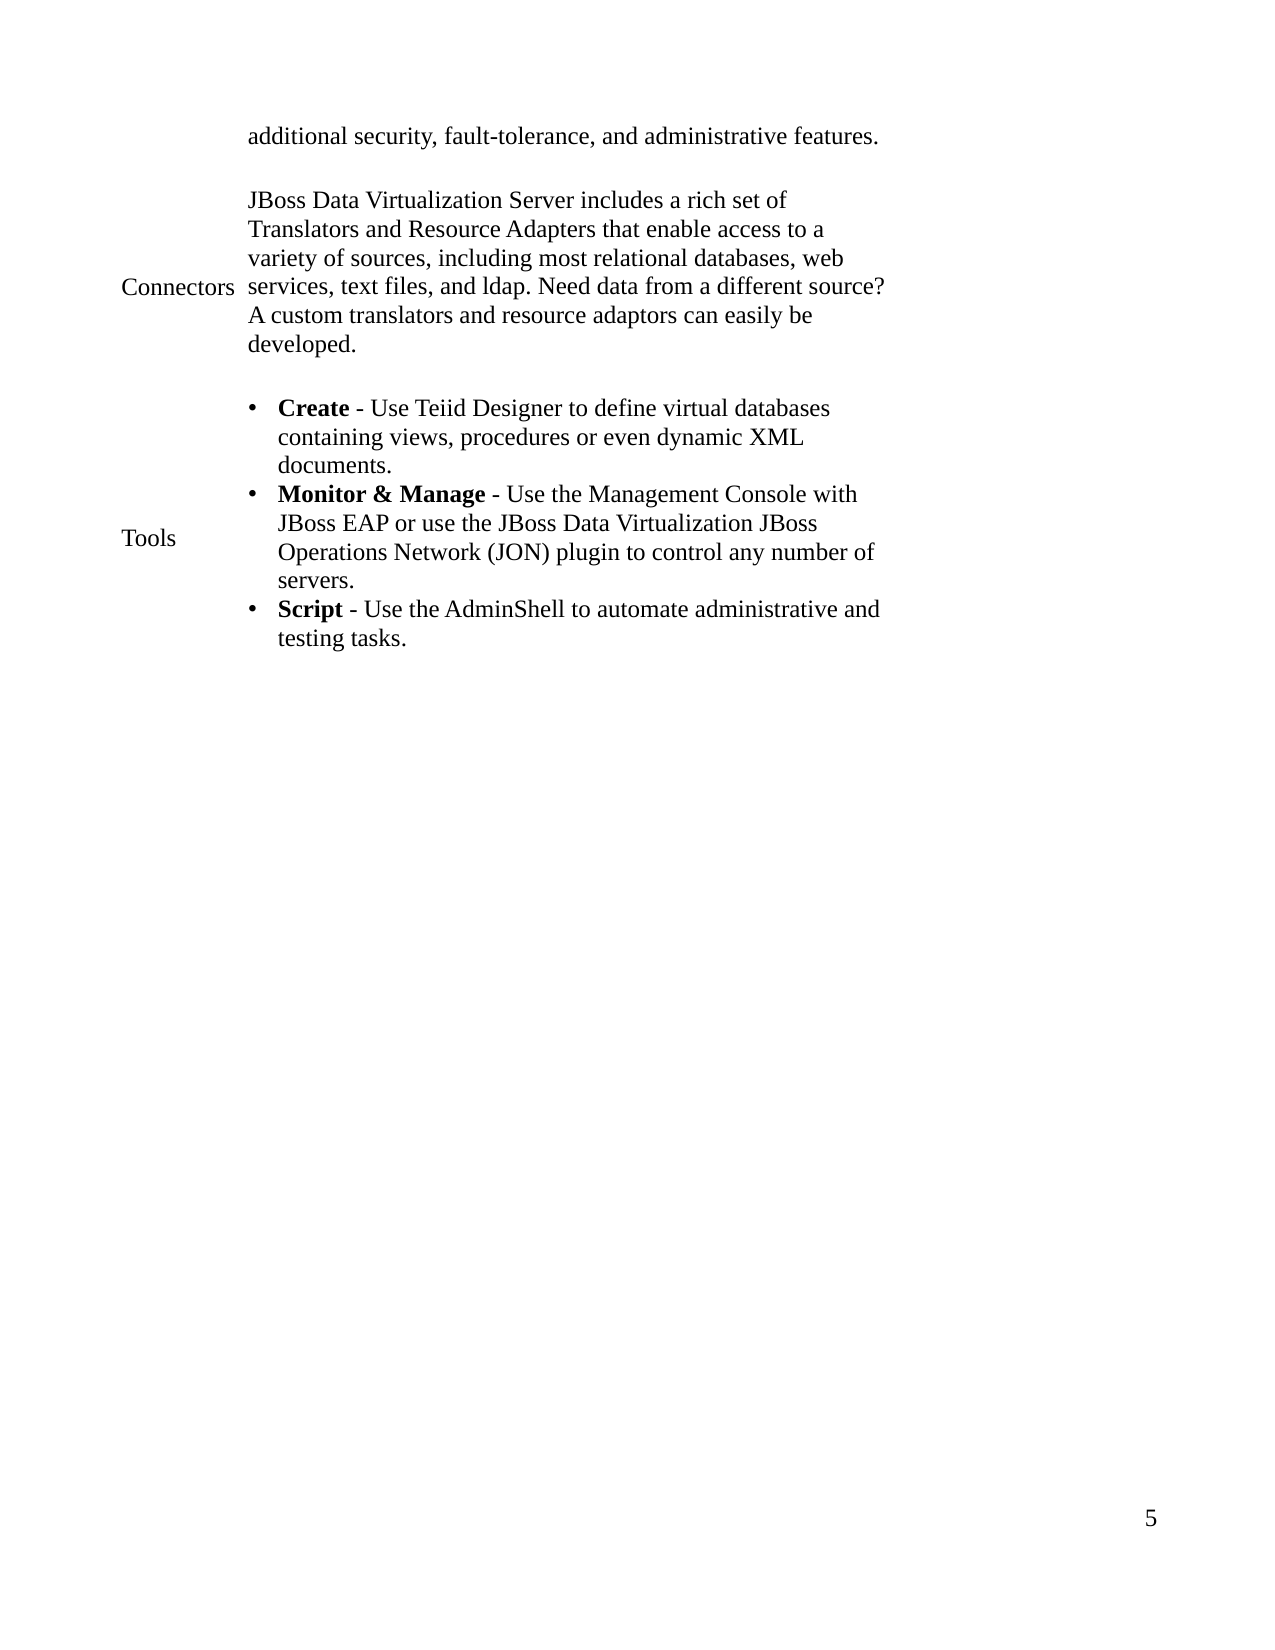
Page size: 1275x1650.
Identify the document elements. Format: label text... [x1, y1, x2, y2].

table_cell Create - Use Teiid Designer to define virtual databases containing views, procedures or even dynamic XML documents. Monitor & Manage - Use the Management Console with JBoss EAP or use the JBoss Data Virtualization JBoss Operations Network (JON) plugin to control any number of servers. Script - Use the AdminShell to automate administrative and testing tasks. [245, 390, 897, 684]
table_cell Connectors [118, 182, 245, 390]
table_cell [118, 118, 245, 182]
table_cell JBoss Data Virtualization Server includes a rich set of Translators and Resource Adapters that enable access to a variety of sources, including most relational databases, web services, text files, and ldap. Need data from a different source? A custom translators and resource adaptors can easily be developed. [245, 182, 897, 390]
table_cell Tools [118, 390, 245, 684]
table_cell additional security, fault-tolerance, and administrative features. [245, 118, 897, 182]
